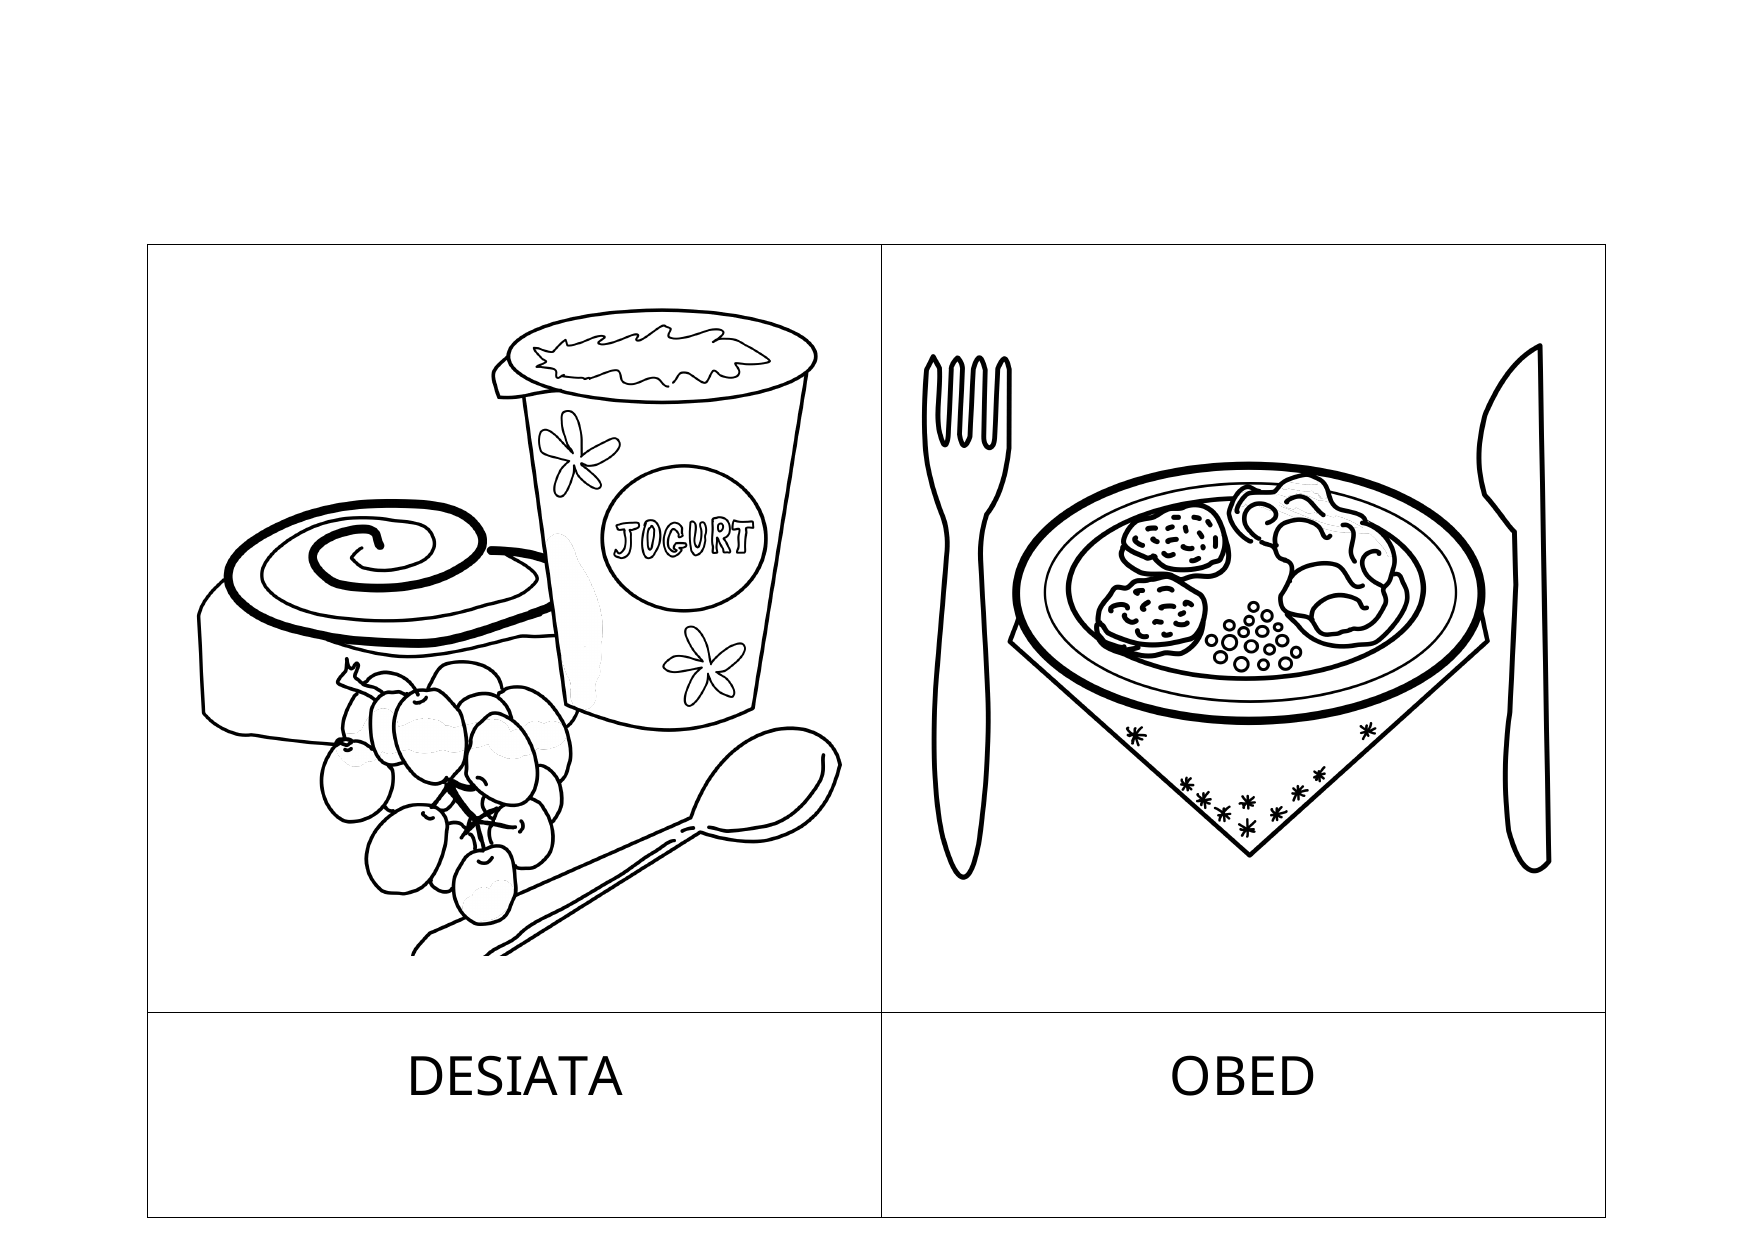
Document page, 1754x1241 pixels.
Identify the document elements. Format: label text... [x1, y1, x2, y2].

table_cell OBED [882, 1013, 1605, 1217]
picture [158, 245, 870, 956]
table_cell DESIATA [148, 1013, 881, 1217]
picture [892, 245, 1590, 942]
table_header [148, 245, 881, 1012]
table_header [882, 245, 1605, 1012]
